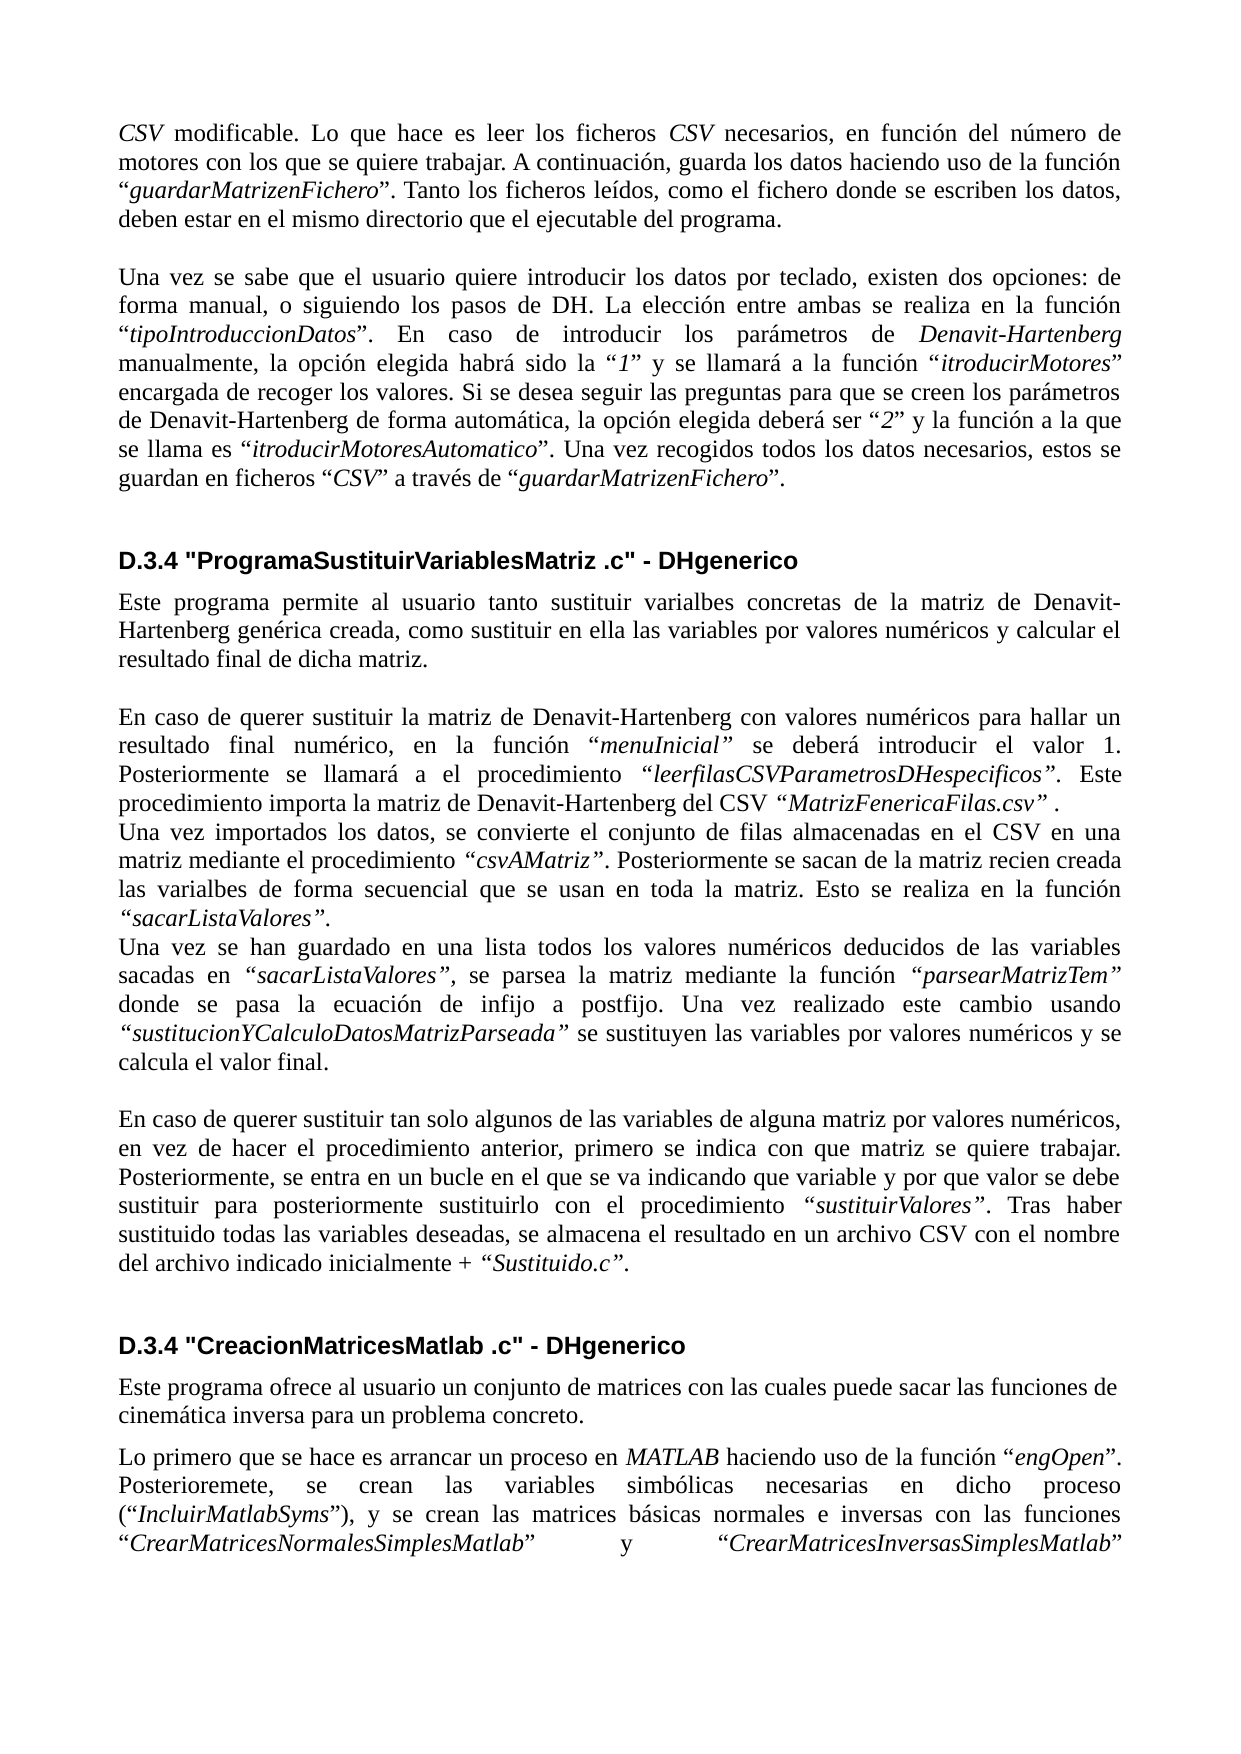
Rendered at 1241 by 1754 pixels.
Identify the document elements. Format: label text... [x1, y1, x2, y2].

text CSV modificable. Lo que hace es leer los ficheros CSV necesarios, en función del número de motores con los que se quiere trabajar. A continuación, guarda los datos haciendo uso de la función “guardarMatrizenFichero”. Tanto los ficheros leídos, como el fichero donde se escriben los datos, deben estar en el mismo directorio que el ejecutable del programa. [118, 118, 1122, 233]
subtitle D.3.4 "CreacionMatricesMatlab .c" - DHgenerico [118, 1331, 1122, 1359]
text Una vez importados los datos, se convierte el conjunto de filas almacenadas en el CSV en una matriz mediante el procedimiento “csvAMatriz”. Posteriormente se sacan de la matriz recien creada las varialbes de forma secuencial que se usan en toda la matriz. Esto se realiza en la función “sacarListaValores”. [118, 817, 1122, 932]
text Una vez se han guardado en una lista todos los valores numéricos deducidos de las variables sacadas en “sacarListaValores”, se parsea la matriz mediante la función “parsearMatrizTem” donde se pasa la ecuación de infijo a postfijo. Una vez realizado este cambio usando “sustitucionYCalculoDatosMatrizParseada” se sustituyen las variables por valores numéricos y se calcula el valor final. [118, 932, 1122, 1076]
text Lo primero que se hace es arrancar un proceso en MATLAB haciendo uso de la función “engOpen”. Posterioremete, se crean las variables simbólicas necesarias en dicho proceso (“IncluirMatlabSyms”), y se crean las matrices básicas normales e inversas con las funciones “CrearMatricesNormalesSimplesMatlab” y “CrearMatricesInversasSimplesMatlab” [118, 1442, 1122, 1557]
text Este programa ofrece al usuario un conjunto de matrices con las cuales puede sacar las funciones de cinemática inversa para un problema concreto. [118, 1372, 1122, 1429]
text En caso de querer sustituir la matriz de Denavit-Hartenberg con valores numéricos para hallar un resultado final numérico, en la función “menuInicial” se deberá introducir el valor 1. Posteriormente se llamará a el procedimiento “leerfilasCSVParametrosDHespecificos”. Este procedimiento importa la matriz de Denavit-Hartenberg del CSV “MatrizFenericaFilas.csv” . [118, 702, 1122, 817]
text Una vez se sabe que el usuario quiere introducir los datos por teclado, existen dos opciones: de forma manual, o siguiendo los pasos de DH. La elección entre ambas se realiza en la función “tipoIntroduccionDatos”. En caso de introducir los parámetros de Denavit-Hartenberg manualmente, la opción elegida habrá sido la “1” y se llamará a la función “itroducirMotores” encargada de recoger los valores. Si se desea seguir las preguntas para que se creen los parámetros de Denavit-Hartenberg de forma automática, la opción elegida deberá ser “2” y la función a la que se llama es “itroducirMotoresAutomatico”. Una vez recogidos todos los datos necesarios, estos se guardan en ficheros “CSV” a través de “guardarMatrizenFichero”. [118, 262, 1122, 492]
text Este programa permite al usuario tanto sustituir varialbes concretas de la matriz de Denavit-Hartenberg genérica creada, como sustituir en ella las variables por valores numéricos y calcular el resultado final de dicha matriz. [118, 587, 1122, 673]
text En caso de querer sustituir tan solo algunos de las variables de alguna matriz por valores numéricos, en vez de hacer el procedimiento anterior, primero se indica con que matriz se quiere trabajar. Posteriormente, se entra en un bucle en el que se va indicando que variable y por que valor se debe sustituir para posteriormente sustituirlo con el procedimiento “sustituirValores”. Tras haber sustituido todas las variables deseadas, se almacena el resultado en un archivo CSV con el nombre del archivo indicado inicialmente + “Sustituido.c”. [118, 1104, 1122, 1277]
subtitle D.3.4 "ProgramaSustituirVariablesMatriz .c" - DHgenerico [118, 546, 1122, 574]
